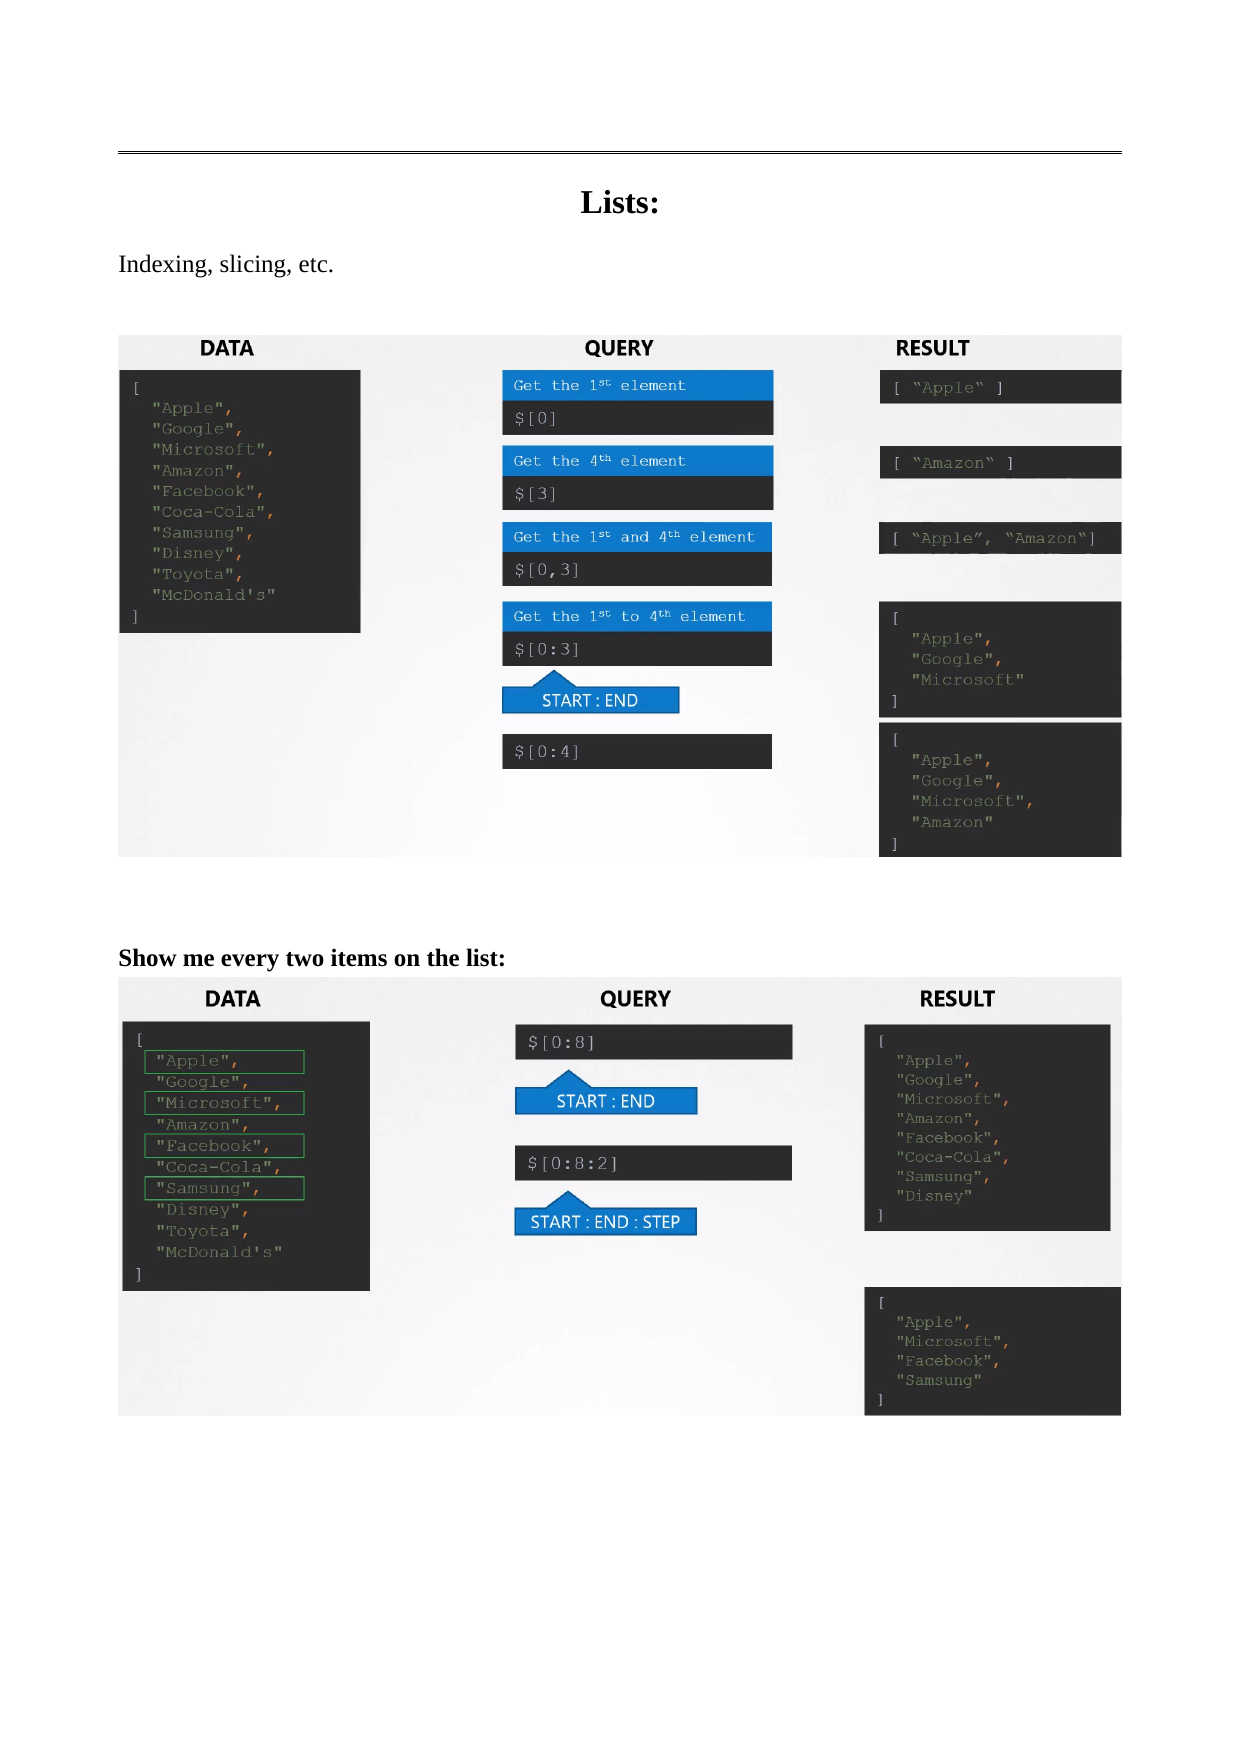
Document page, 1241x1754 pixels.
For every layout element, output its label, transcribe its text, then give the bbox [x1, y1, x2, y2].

picture [118, 977, 1123, 1416]
picture [118, 335, 1123, 857]
text Lists: [118, 182, 1122, 221]
text Show me every two items on the list: [118, 943, 1122, 972]
text Indexing, slicing, etc. [118, 249, 1122, 278]
